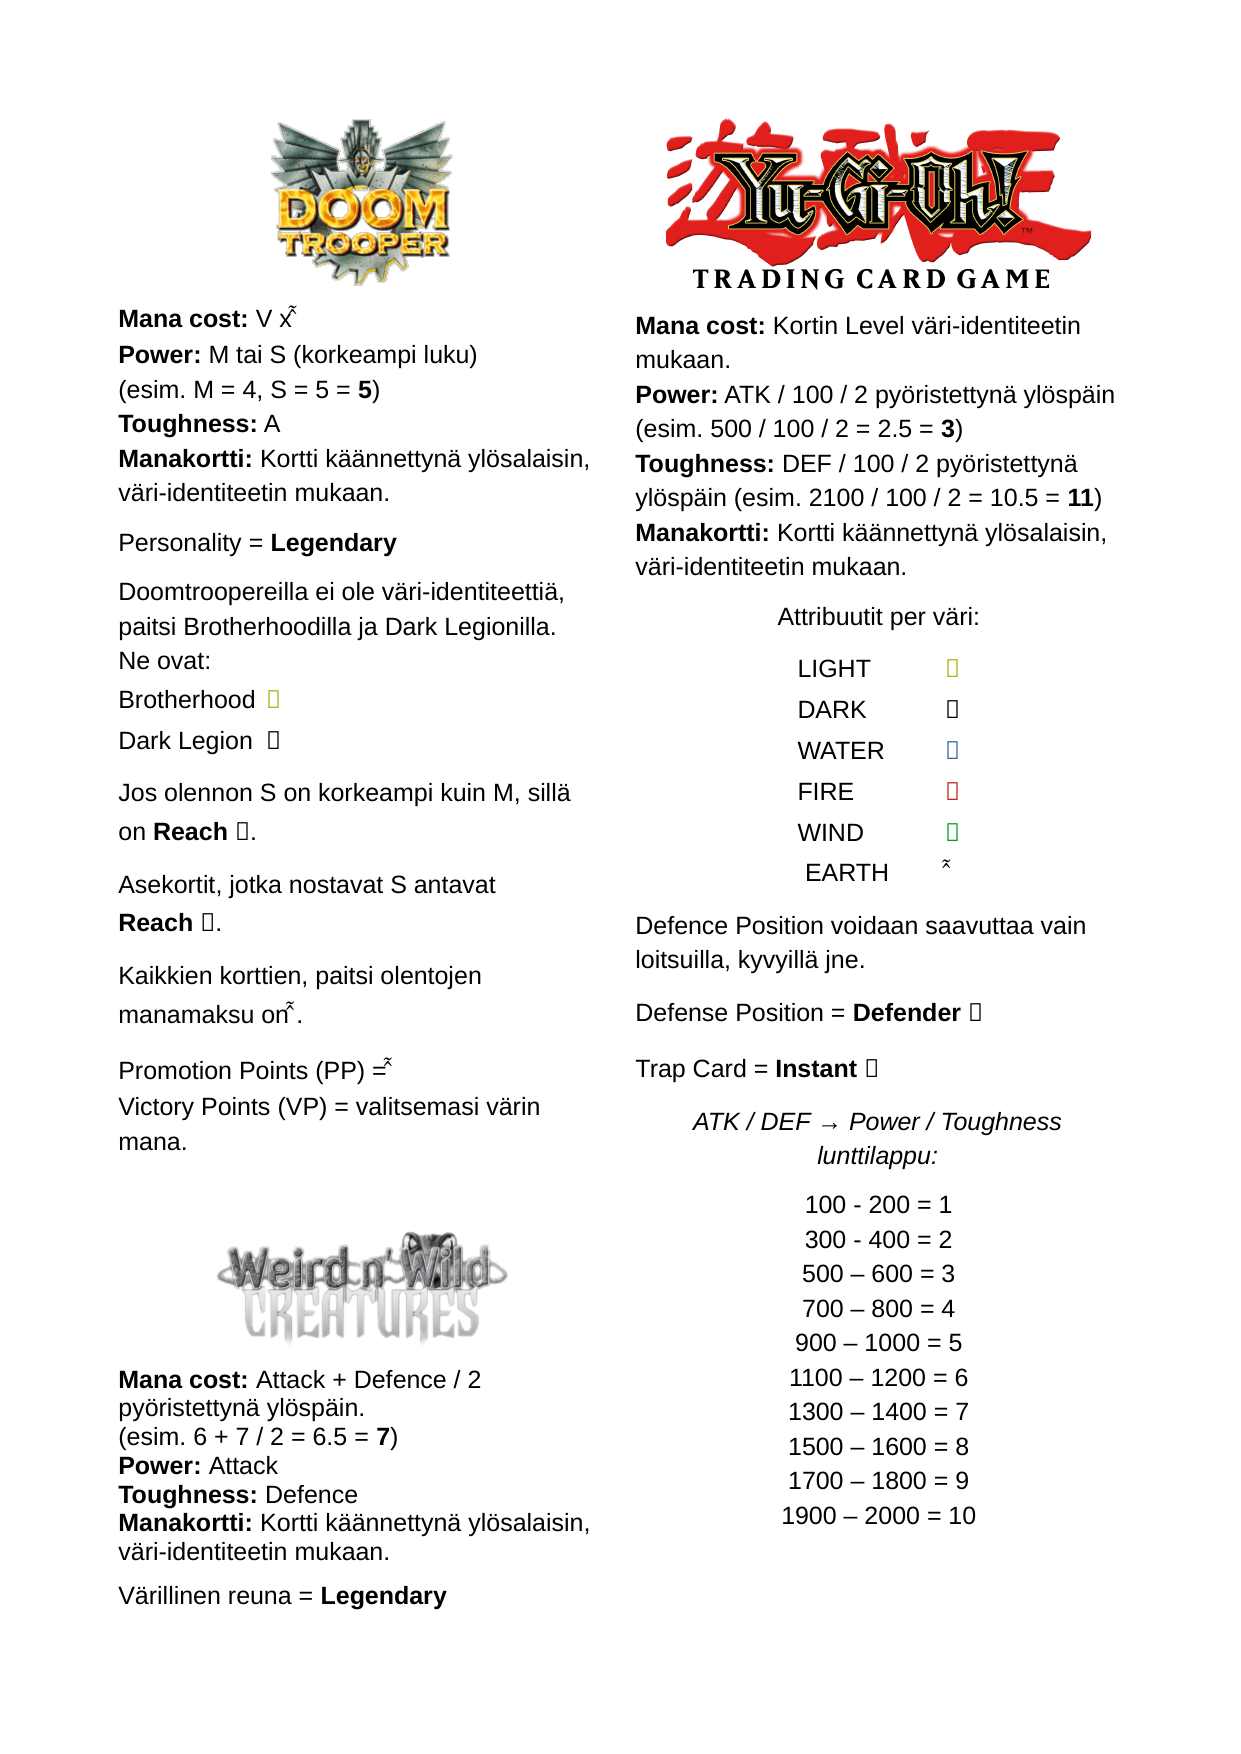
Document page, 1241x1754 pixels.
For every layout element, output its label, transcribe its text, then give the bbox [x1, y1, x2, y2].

text Mana cost: Attack + Defence / 2 pyöristettynä ylöspäin. (esim. 6 + 7 / 2 = 6.5 = 7) Power: Attack Toughness: Defence Manakortti: Kortti käännettynä ylösalaisin, väri-identiteetin mukaan. [118, 1364, 605, 1566]
text Attribuutit per väri: [635, 601, 1122, 630]
text ATK / DEF → Power / Toughness lunttilappu: [635, 1107, 1122, 1170]
picture [208, 1225, 515, 1350]
text Promotion Points (PP) =  Victory Points (VP) = valitsemasi värin mana. [118, 1052, 605, 1155]
text Kaikkien korttien, paitsi olentojen manamaksu on . [118, 961, 605, 1031]
text Defence Position voidaan saavuttaa vain loitsuilla, kyvyillä jne. [635, 911, 1122, 974]
text Asekortit, jotka nostavat S antavat Reach . [118, 869, 605, 939]
text LIGHT  DARK  WATER  FIRE  WIND  EARTH  [635, 651, 1122, 889]
text Defense Position = Defender  [635, 995, 1122, 1029]
text 100 - 200 = 1 300 - 400 = 2 500 – 600 = 3 700 – 800 = 4 900 – 1000 = 5 1100 – 1200 = 6 1300 – 1400 = 7 1500 – 1600 = 8 1700 – 1800 = 9 1900 – 2000 = 10 [635, 1191, 1122, 1529]
text Värillinen reuna = Legendary [118, 1581, 605, 1609]
text Doomtroopereilla ei ole väri-identiteettiä, paitsi Brotherhoodilla ja Dark Legionilla. Ne ovat: Brotherhood  Dark Legion  [118, 577, 605, 756]
picture [666, 118, 1092, 290]
text Mana cost: V x  Power: M tai S (korkeampi luku) (esim. M = 4, S = 5 = 5) Toughness: A Manakortti: Kortti käännettynä ylösalaisin, väri-identiteetin mukaan. [118, 300, 605, 507]
text Mana cost: Kortin Level väri-identiteetin mukaan. Power: ATK / 100 / 2 pyöristettynä ylöspäin (esim. 500 / 100 / 2 = 2.5 = 3) Toughness: DEF / 100 / 2 pyöristettynä ylöspäin (esim. 2100 / 100 / 2 = 10.5 = 11) Manakortti: Kortti käännettynä ylösalaisin, väri-identiteetin mukaan. [635, 311, 1122, 581]
picture [270, 118, 453, 286]
text Jos olennon S on korkeampi kuin M, sillä on Reach . [118, 778, 605, 848]
text Trap Card = Instant  [635, 1051, 1122, 1085]
text Personality = Legendary [118, 528, 605, 556]
